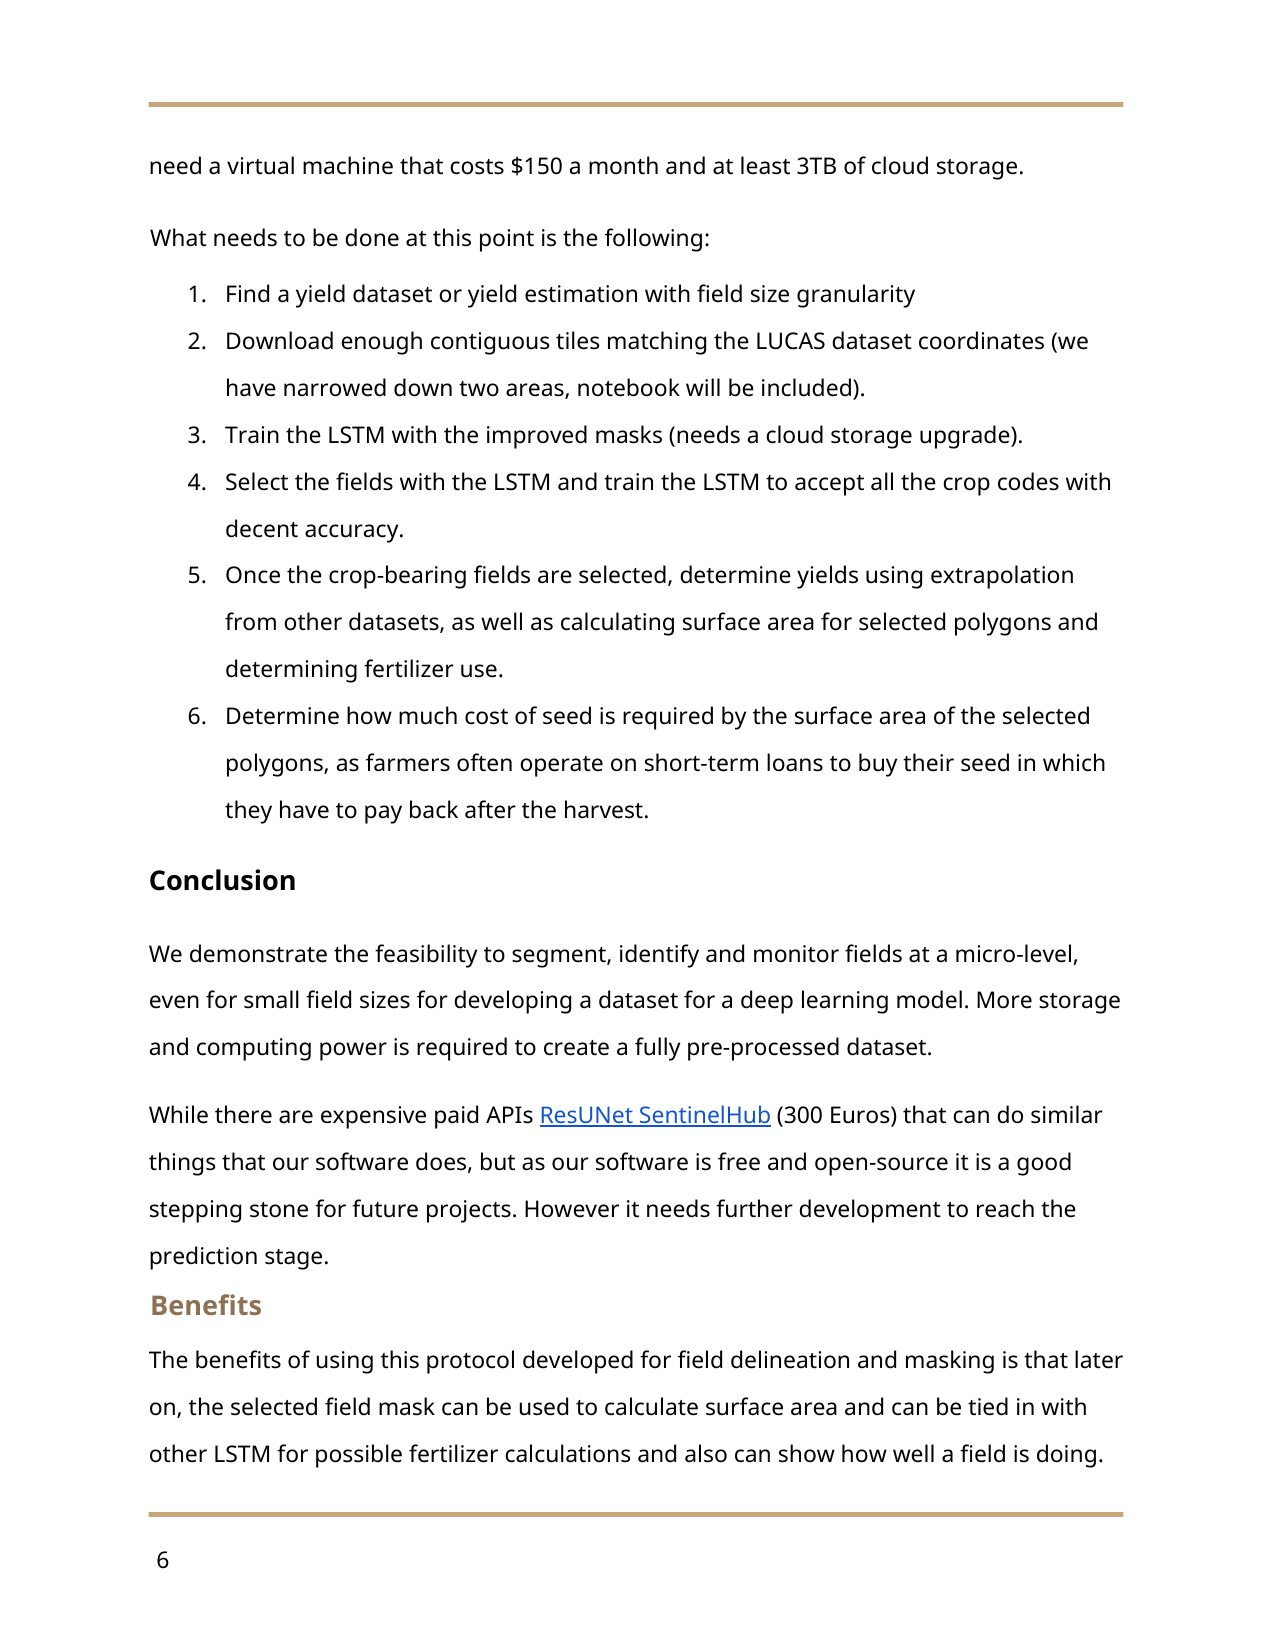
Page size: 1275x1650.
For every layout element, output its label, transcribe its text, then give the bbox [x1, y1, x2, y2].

picture [148, 102, 1124, 107]
text We demonstrate the feasibility to segment, identify and monitor fields at a micro-level, even for small field sizes for developing a dataset for a deep learning model. More storage and computing power is required to create a fully pre-processed dataset. [148, 938, 1125, 1063]
text The benefits of using this protocol developed for field delineation and masking is that later on, the selected field mask can be used to calculate surface area and can be tied in with other LSTM for possible fertilizer calculations and also can show how well a field is doing. [148, 1344, 1125, 1469]
text need a virtual machine that costs $150 a month and at least 3TB of cloud storage. [148, 150, 1125, 181]
list Determine how much cost of seed is required by the surface area of the selected polygons, as farmers often operate on short-term loans to buy their seed in which they have to pay back after the harvest. [187, 700, 1125, 825]
list Find a yield dataset or yield estimation with field size granularity [187, 278, 1125, 309]
picture [148, 1512, 1124, 1517]
text What needs to be done at this point is the following: [150, 222, 1125, 253]
list Select the fields with the LSTM and train the LSTM to accept all the crop codes with decent accuracy. [187, 466, 1125, 544]
list Once the crop-bearing fields are selected, determine yields using extrapolation from other datasets, as well as calculating surface area for selected polygons and determining fertilizer use. [187, 559, 1125, 684]
list Download enough contiguous tiles matching the LUCAS dataset coordinates (we have narrowed down two areas, notebook will be included). [187, 325, 1125, 403]
text While there are expensive paid APIs ResUNet SentinelHub (300 Euros) that can do similar things that our software does, but as our software is free and open-source it is a good stepping stone for future projects. However it needs further development to reach the prediction stage. [148, 1099, 1125, 1271]
list Train the LSTM with the improved masks (needs a cloud storage upgrade). [187, 419, 1125, 450]
text Conclusion [148, 861, 1125, 898]
subtitle Benefits [150, 1287, 1125, 1323]
